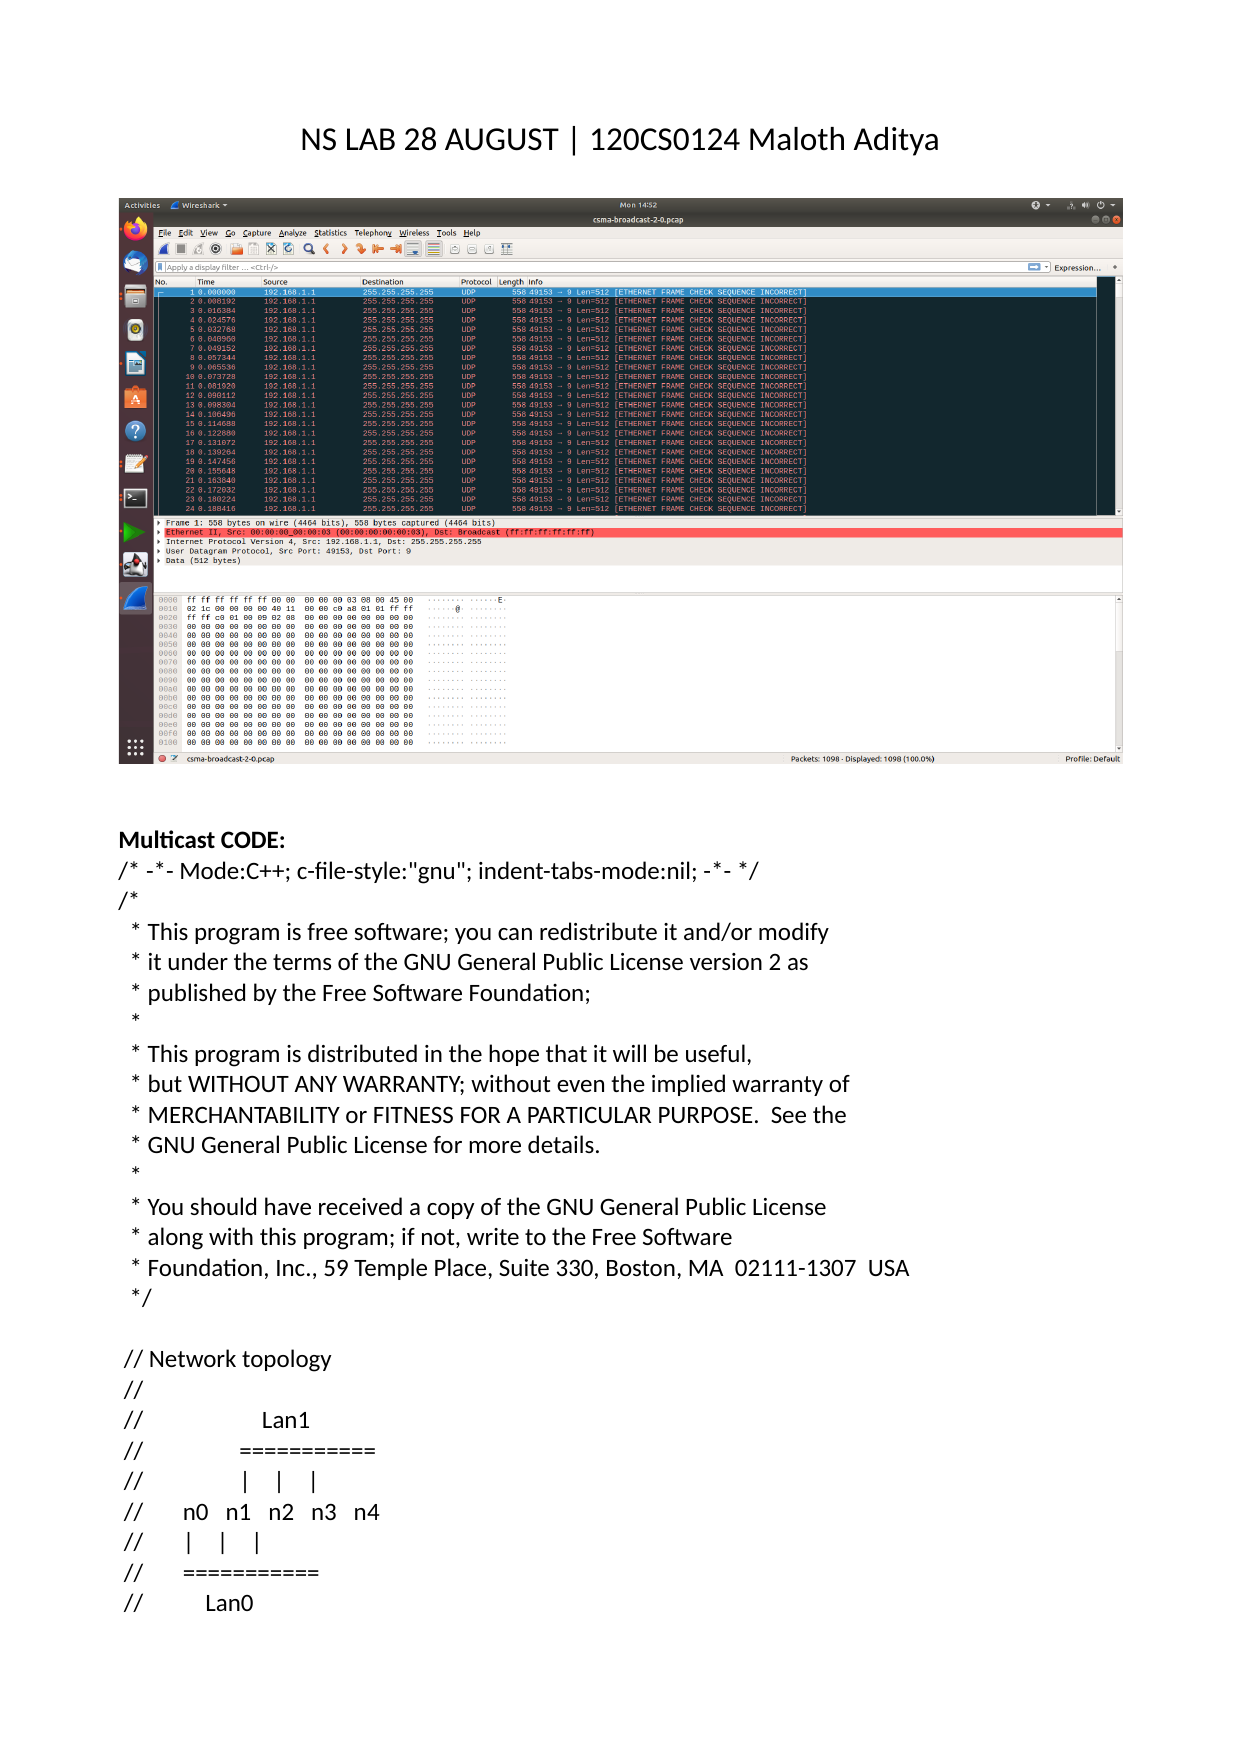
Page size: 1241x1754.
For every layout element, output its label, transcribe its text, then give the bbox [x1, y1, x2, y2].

text Multicast CODE: [118, 824, 1122, 855]
text * This program is free software; you can redistribute it and/or modify [118, 916, 1122, 946]
text * but WITHOUT ANY WARRANTY; without even the implied warranty of [118, 1068, 1122, 1099]
text * it under the terms of the GNU General Public License version 2 as [118, 946, 1122, 977]
text * Foundation, Inc., 59 Temple Place, Suite 330, Boston, MA 02111-1307 USA [118, 1252, 1122, 1282]
text * published by the Free Software Foundation; [118, 977, 1122, 1007]
text * You should have received a copy of the GNU General Public License [118, 1191, 1122, 1221]
text */ [118, 1282, 1122, 1313]
text // Lan0 [118, 1587, 1122, 1618]
text * MERCHANTABILITY or FITNESS FOR A PARTICULAR PURPOSE. See the [118, 1099, 1122, 1129]
text // Network topology [118, 1343, 1122, 1374]
picture [118, 198, 1123, 764]
text // [118, 1374, 1122, 1404]
text * [118, 1160, 1122, 1191]
text /* [118, 885, 1122, 916]
text // =========== [118, 1435, 1122, 1465]
text /* -*- Mode:C++; c-file-style:"gnu"; indent-tabs-mode:nil; -*- */ [118, 855, 1122, 885]
text * [118, 1007, 1122, 1038]
text // | | | [118, 1526, 1122, 1557]
text * along with this program; if not, write to the Free Software [118, 1221, 1122, 1252]
text // Lan1 [118, 1404, 1122, 1435]
text // n0 n1 n2 n3 n4 [118, 1496, 1122, 1526]
text // | | | [118, 1465, 1122, 1496]
text * GNU General Public License for more details. [118, 1129, 1122, 1160]
text * This program is distributed in the hope that it will be useful, [118, 1038, 1122, 1068]
text // =========== [118, 1557, 1122, 1587]
